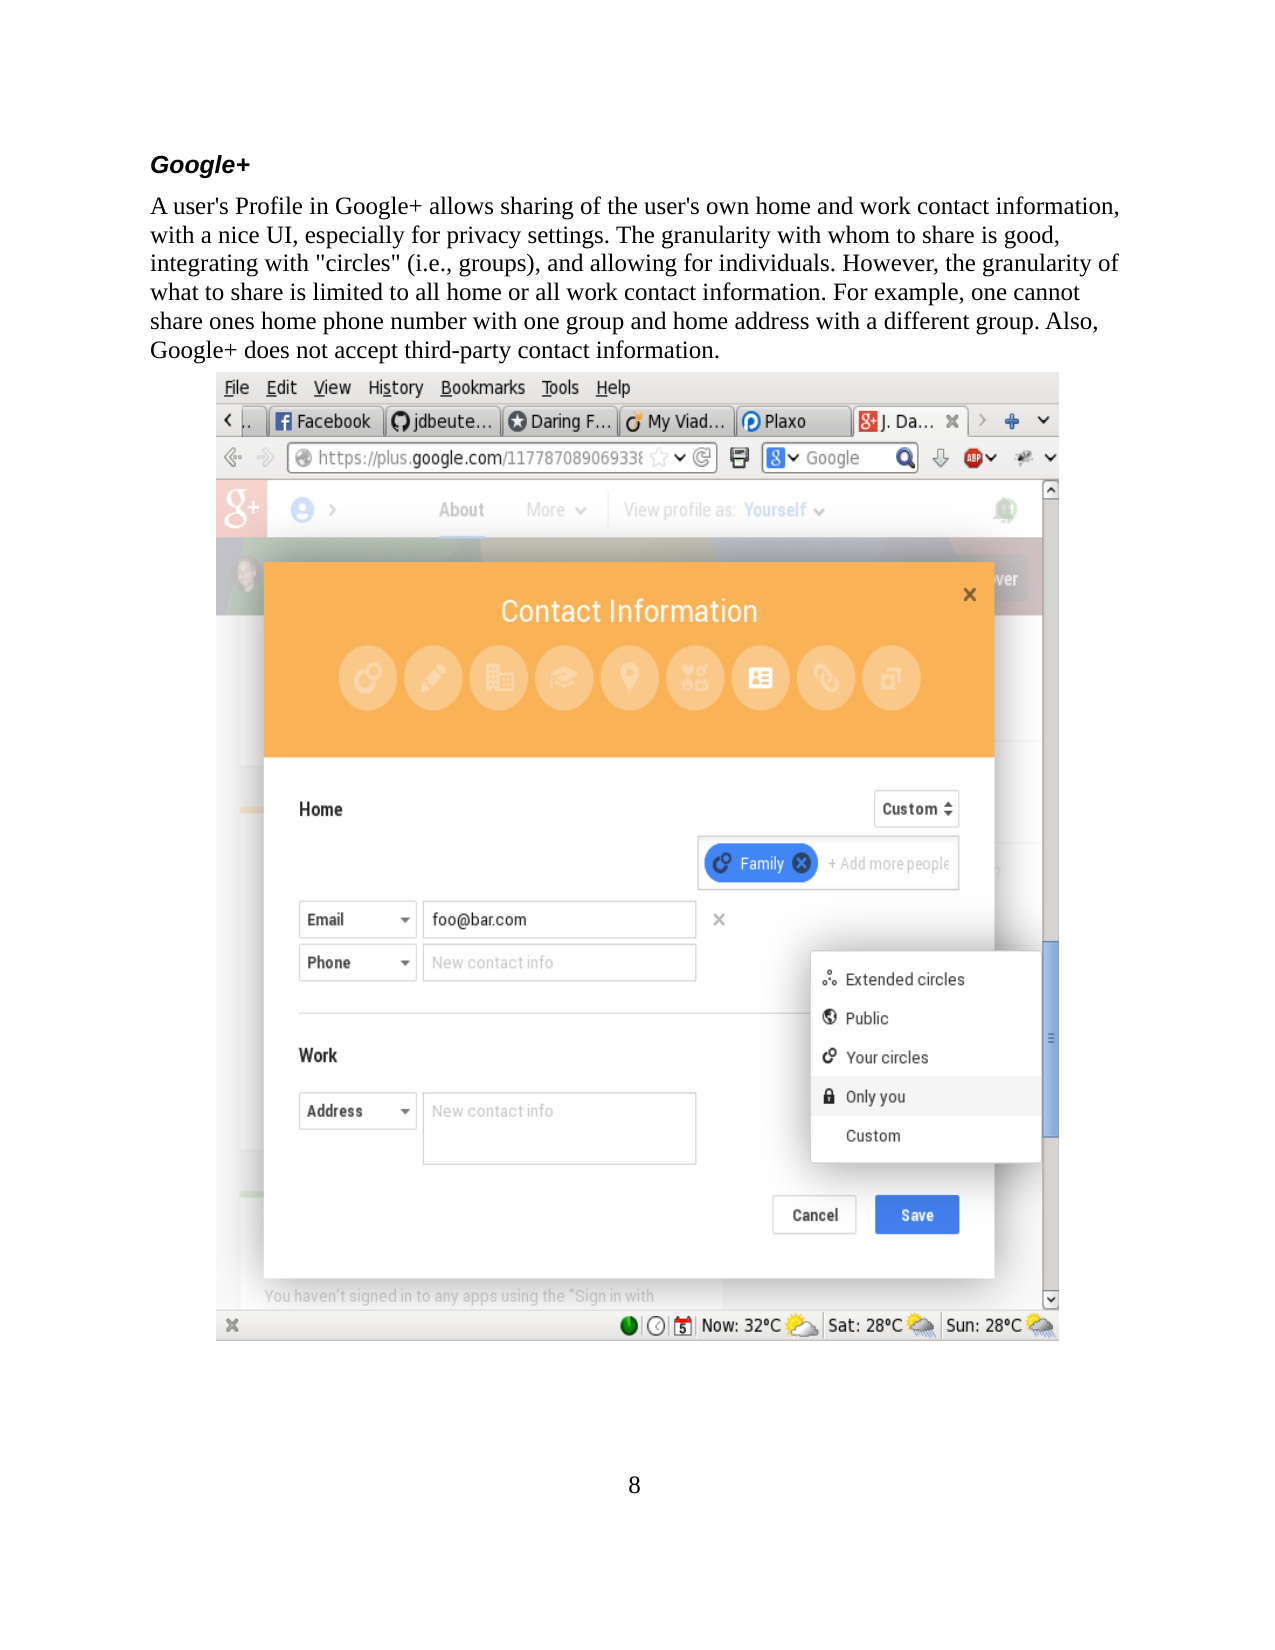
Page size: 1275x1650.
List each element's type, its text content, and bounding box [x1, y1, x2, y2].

subtitle Google+ [150, 150, 1125, 178]
picture [216, 372, 1059, 1341]
text A user's Profile in Google+ allows sharing of the user's own home and work contact information, with a nice UI, especially for privacy settings. The granularity with whom to share is good, integrating with "circles" (i.e., groups), and allowing for individuals. However, the granularity of what to share is limited to all home or all work contact information. For example, one cannot share ones home phone number with one group and home address with a different group. Also, Google+ does not accept third-party contact information. [150, 191, 1125, 363]
